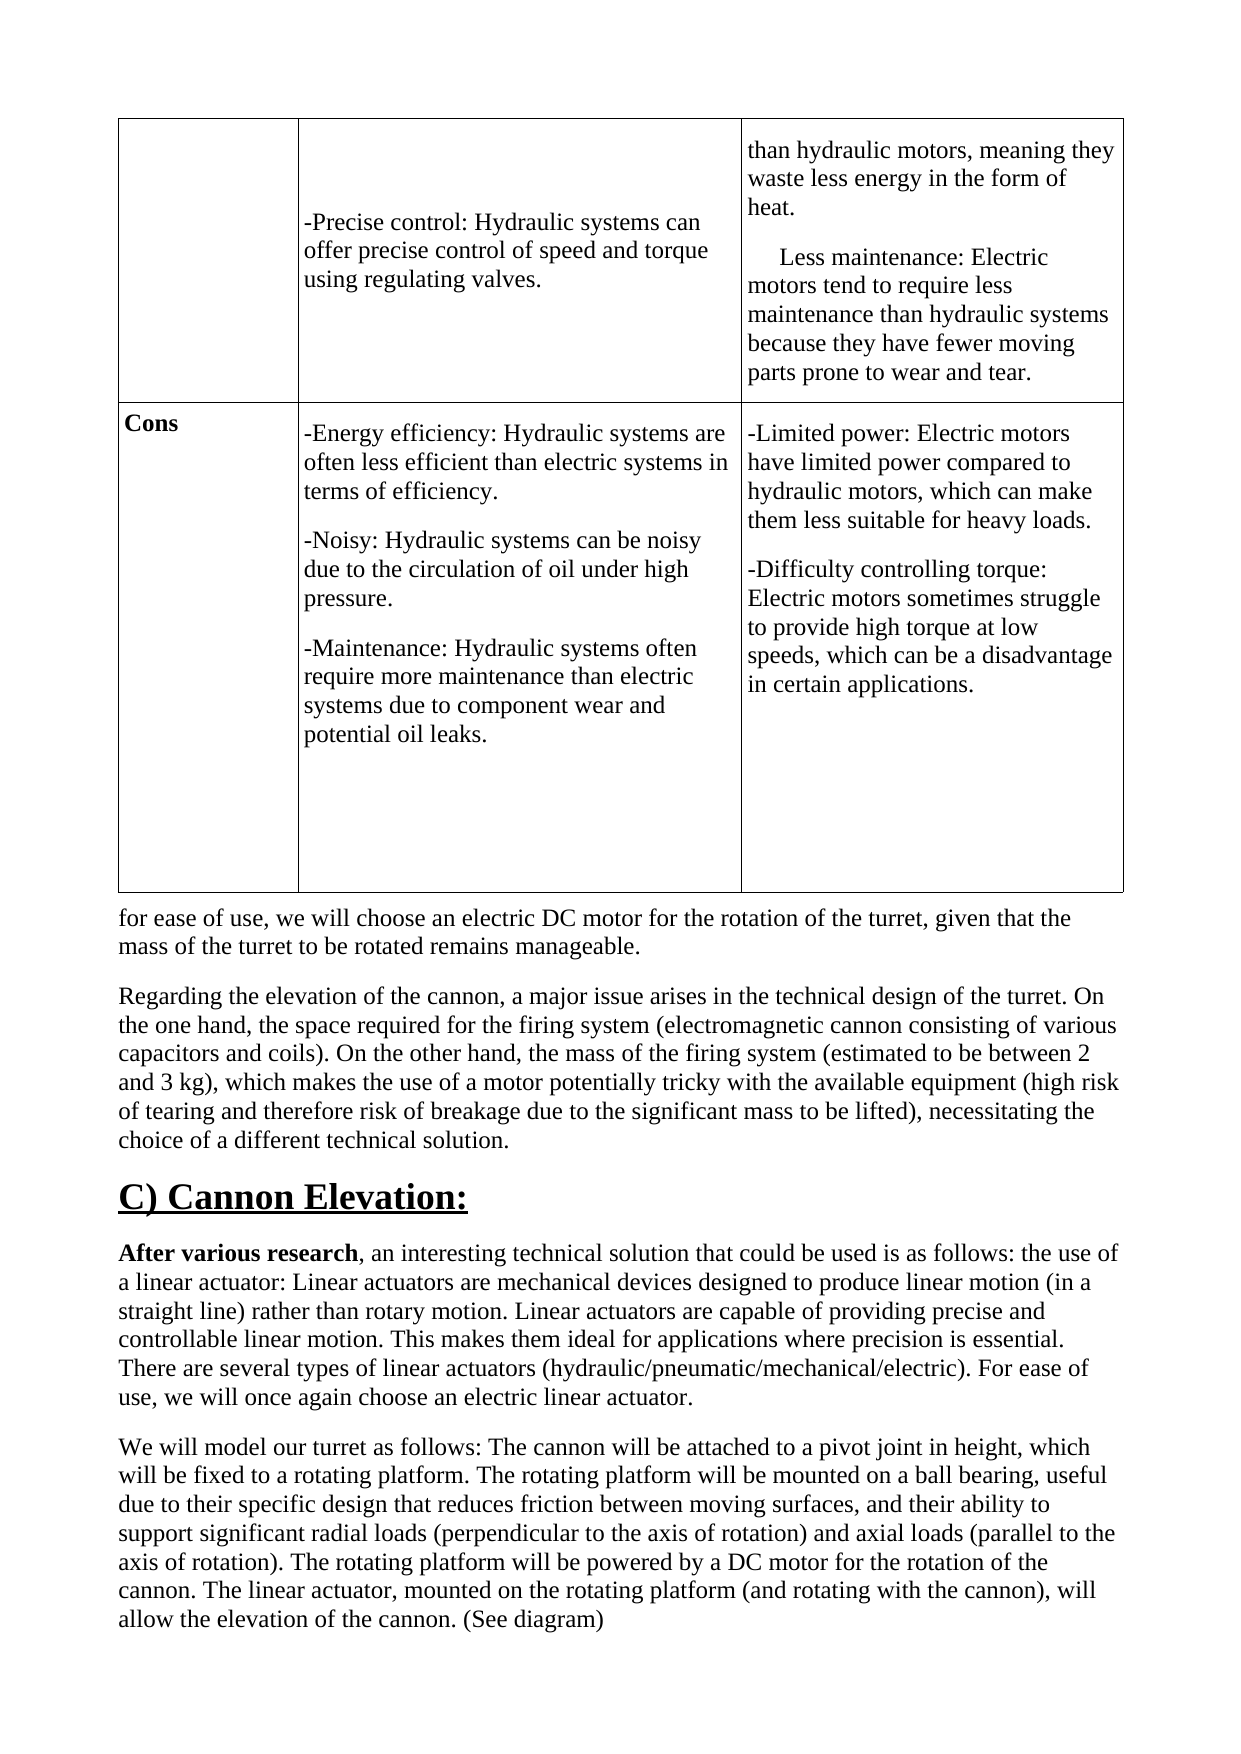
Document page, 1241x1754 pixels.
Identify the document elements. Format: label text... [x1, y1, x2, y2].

table_cell -Energy efficiency: Hydraulic systems are often less efficient than electric systems in terms of efficiency. -Noisy: Hydraulic systems can be noisy due to the circulation of oil under high pressure. -Maintenance: Hydraulic systems often require more maintenance than electric systems due to component wear and potential oil leaks. [299, 403, 741, 892]
text We will model our turret as follows: The cannon will be attached to a pivot joint in height, which will be fixed to a rotating platform. The rotating platform will be mounted on a ball bearing, useful due to their specific design that reduces friction between moving surfaces, and their ability to support significant radial loads (perpendicular to the axis of rotation) and axial loads (parallel to the axis of rotation). The rotating platform will be powered by a DC motor for the rotation of the cannon. The linear actuator, mounted on the rotating platform (and rotating with the cannon), will allow the elevation of the cannon. (See diagram) [118, 1432, 1122, 1633]
table_cell -Limited power: Electric motors have limited power compared to hydraulic motors, which can make them less suitable for heavy loads. -Difficulty controlling torque: Electric motors sometimes struggle to provide high torque at low speeds, which can be a disadvantage in certain applications. [742, 403, 1123, 892]
table_cell [119, 119, 298, 402]
table_cell than hydraulic motors, meaning they waste less energy in the form of heat.  Less maintenance: Electric motors tend to require less maintenance than hydraulic systems because they have fewer moving parts prone to wear and tear. [742, 119, 1123, 402]
table_cell Cons [119, 403, 298, 892]
text After various research, an interesting technical solution that could be used is as follows: the use of a linear actuator: Linear actuators are mechanical devices designed to produce linear motion (in a straight line) rather than rotary motion. Linear actuators are capable of providing precise and controllable linear motion. This makes them ideal for applications where precision is essential. There are several types of linear actuators (hydraulic/pneumatic/mechanical/electric). For ease of use, we will once again choose an electric linear actuator. [118, 1238, 1122, 1411]
text Regarding the elevation of the cannon, a major issue arises in the technical design of the turret. On the one hand, the space required for the firing system (electromagnetic cannon consisting of various capacitors and coils). On the other hand, the mass of the firing system (estimated to be between 2 and 3 kg), which makes the use of a motor potentially tricky with the available equipment (high risk of tearing and therefore risk of breakage due to the significant mass to be lifted), necessitating the choice of a different technical solution. [118, 981, 1122, 1153]
table_cell -Precise control: Hydraulic systems can offer precise control of speed and torque using regulating valves. [299, 119, 741, 402]
text C) Cannon Elevation: [118, 1174, 1122, 1217]
text for ease of use, we will choose an electric DC motor for the rotation of the turret, given that the mass of the turret to be rotated remains manageable. [118, 903, 1122, 960]
